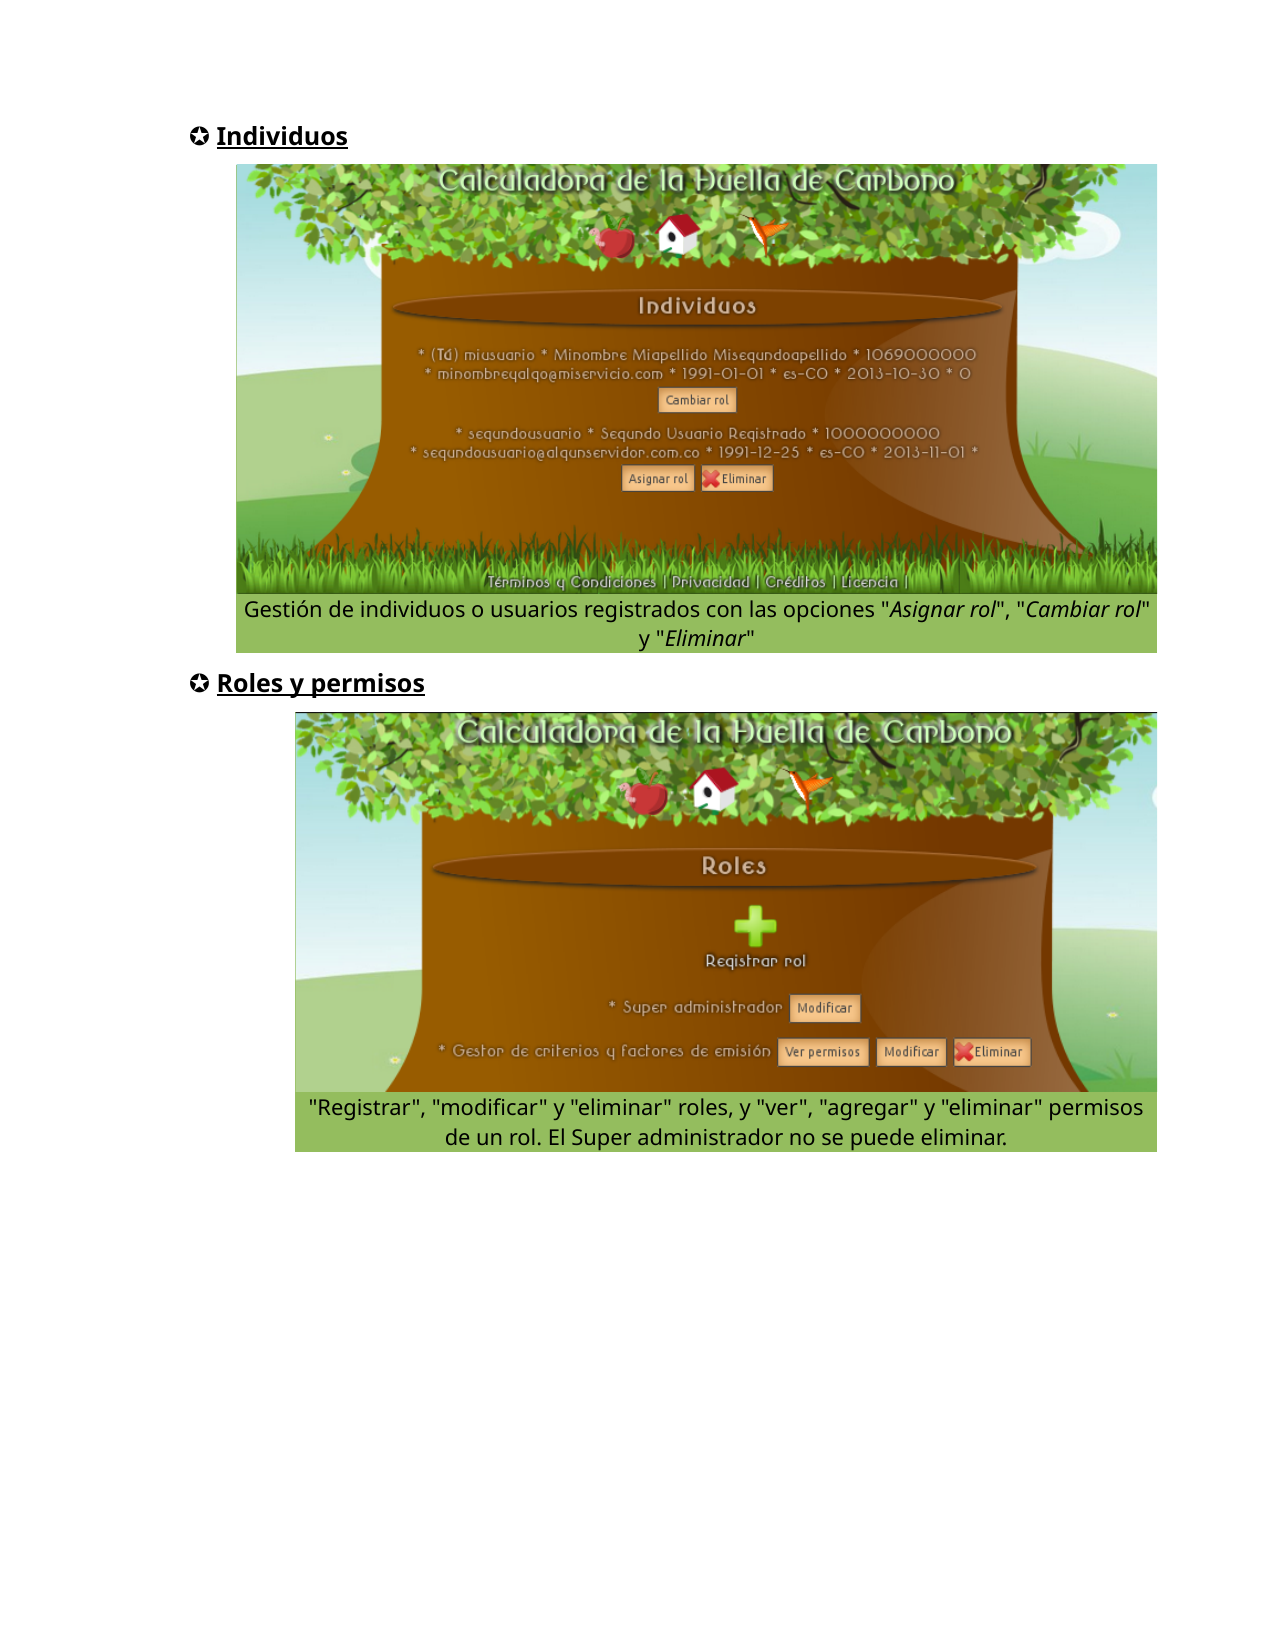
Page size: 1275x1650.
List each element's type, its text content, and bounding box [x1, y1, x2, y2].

text "Registrar", "modificar" y "eliminar" roles, y "ver", "agregar" y "eliminar" permisos de un rol. El Super administrador no se puede eliminar. [295, 1092, 1157, 1152]
text Gestión de individuos o usuarios registrados con las opciones "Asignar rol", "Cambiar rol" y "Eliminar" [236, 594, 1157, 653]
subtitle ✪ Individuos [189, 118, 1157, 152]
picture [236, 164, 1158, 594]
picture [295, 712, 1158, 1092]
subtitle ✪ Roles y permisos [189, 666, 1157, 700]
